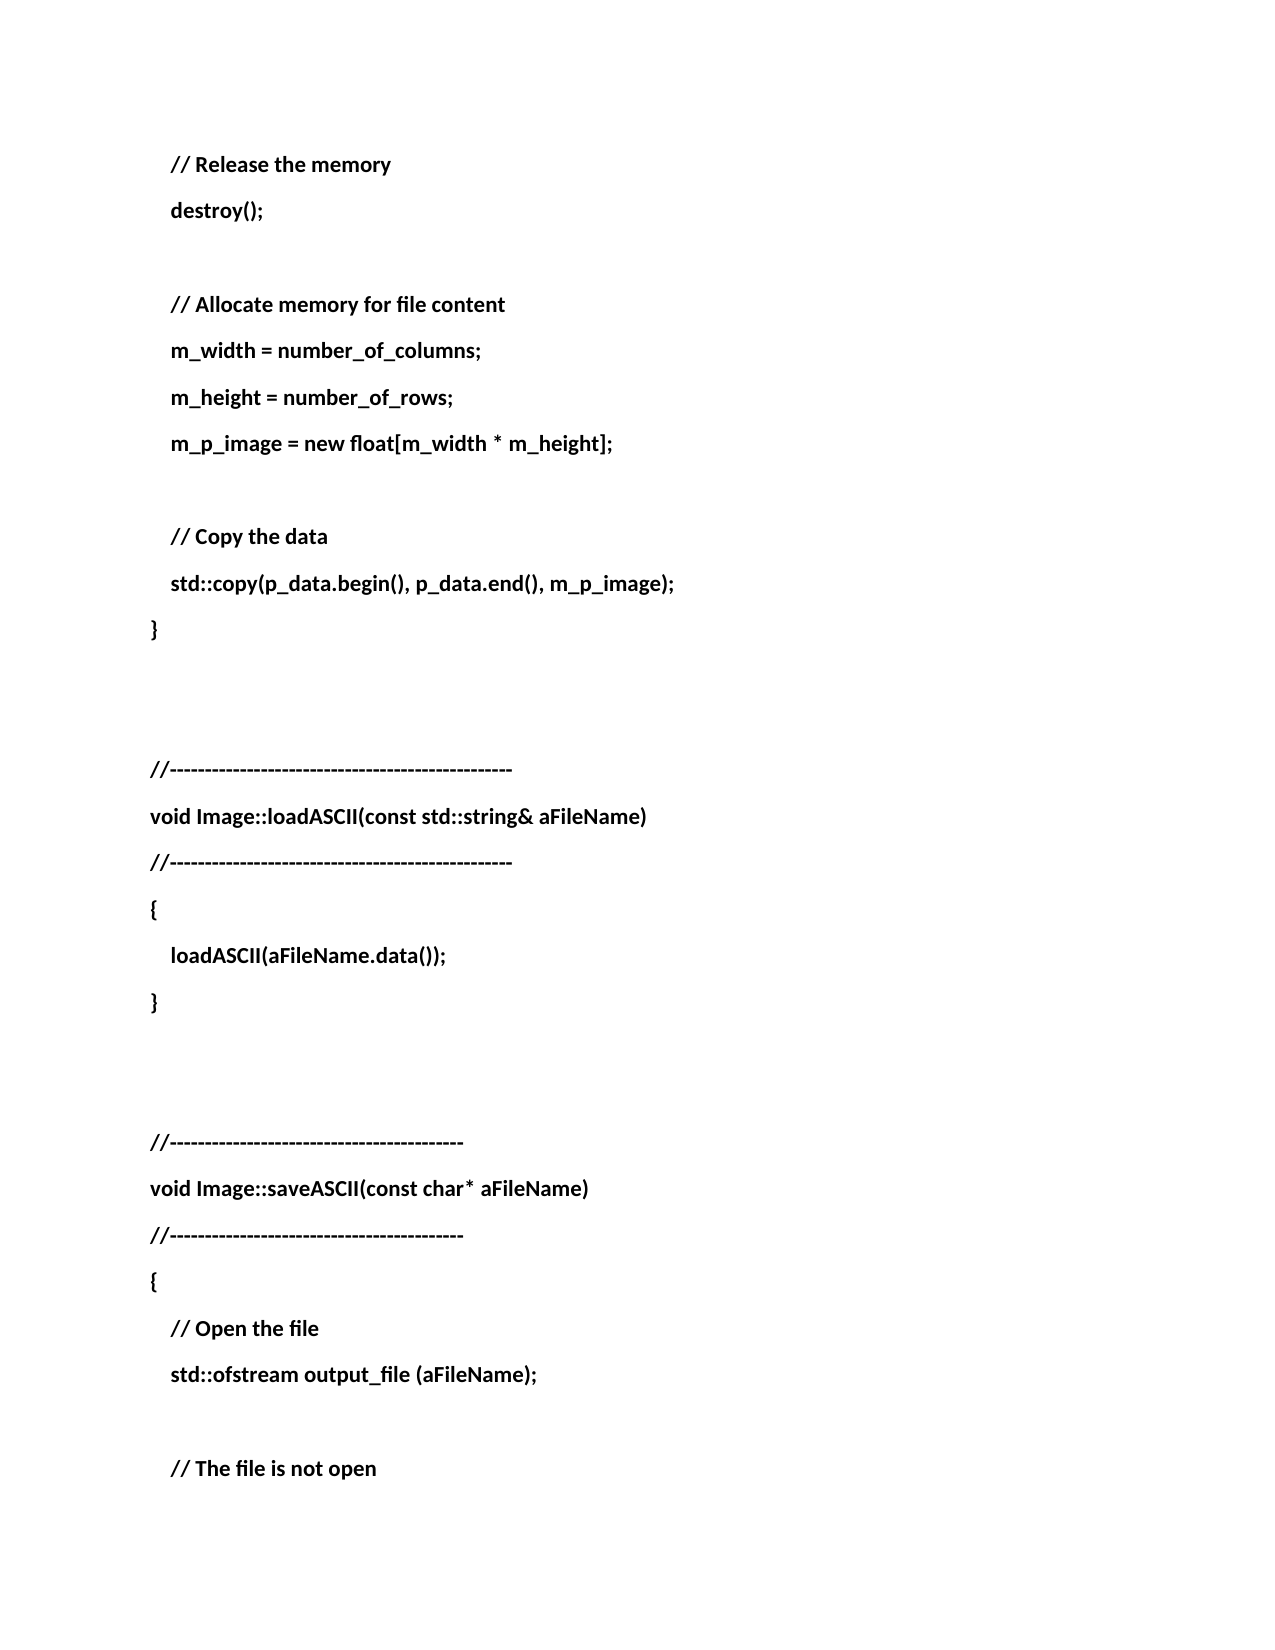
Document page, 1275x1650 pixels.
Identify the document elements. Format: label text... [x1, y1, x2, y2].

text destroy(); [150, 197, 1125, 224]
text m_height = number_of_rows; [150, 383, 1125, 411]
text //------------------------------------------------- [150, 755, 1125, 783]
text std::ofstream output_file (aFileName); [150, 1361, 1125, 1389]
text // Open the file [150, 1314, 1125, 1342]
text m_width = number_of_columns; [150, 336, 1125, 364]
text m_p_image = new float[m_width * m_height]; [150, 429, 1125, 457]
text //------------------------------------------ [150, 1221, 1125, 1249]
text void Image::saveASCII(const char* aFileName) [150, 1174, 1125, 1202]
text void Image::loadASCII(const std::string& aFileName) [150, 802, 1125, 830]
text // Allocate memory for file content [150, 290, 1125, 318]
text } [150, 616, 1125, 644]
text loadASCII(aFileName.data()); [150, 942, 1125, 969]
text { [150, 895, 1125, 923]
text //------------------------------------------ [150, 1128, 1125, 1156]
text //------------------------------------------------- [150, 848, 1125, 876]
text } [150, 988, 1125, 1016]
text // Release the memory [150, 150, 1125, 178]
text { [150, 1267, 1125, 1296]
text std::copy(p_data.begin(), p_data.end(), m_p_image); [150, 569, 1125, 597]
text // Copy the data [150, 522, 1125, 551]
text // The file is not open [150, 1454, 1125, 1482]
